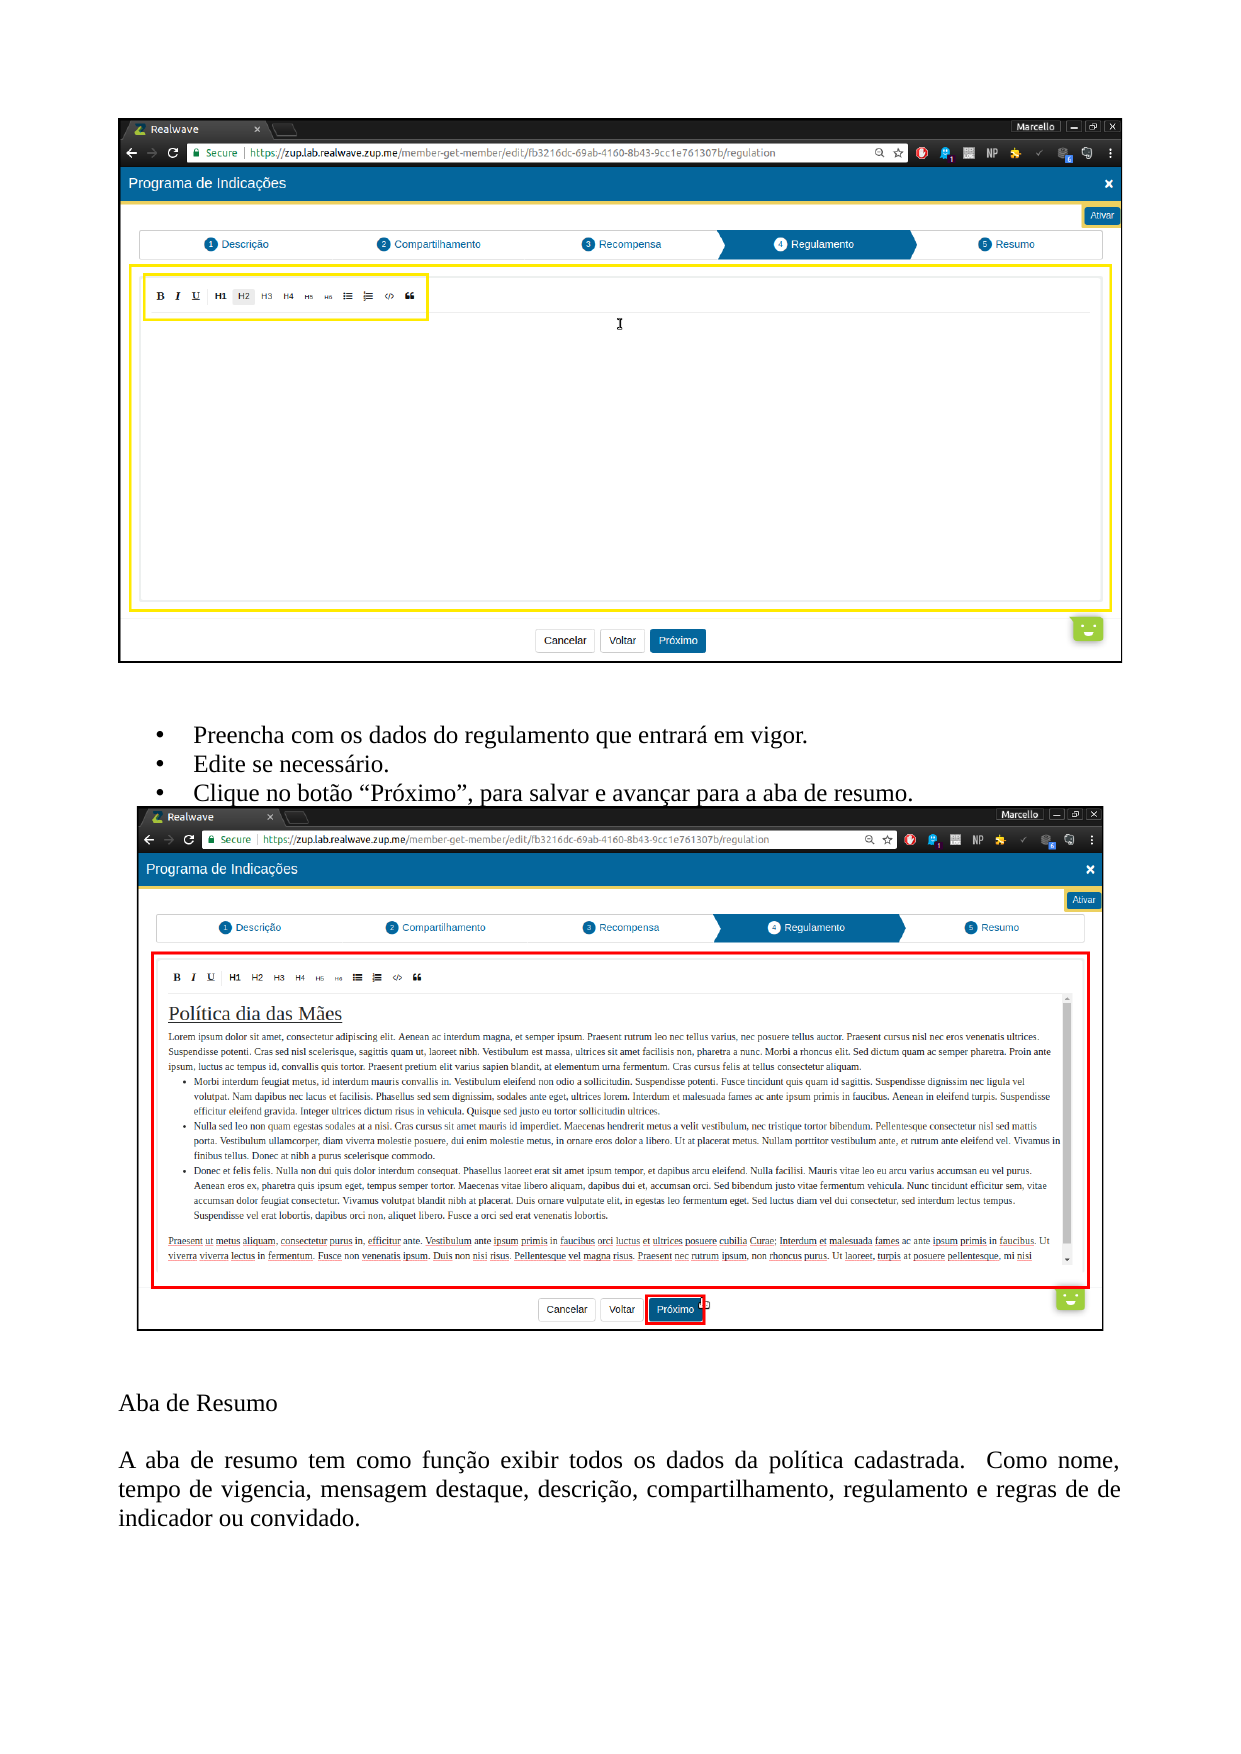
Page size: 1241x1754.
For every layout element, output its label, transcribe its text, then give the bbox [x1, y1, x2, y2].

picture [136, 806, 1104, 1331]
list Preencha com os dados do regulamento que entrará em vigor. [156, 720, 1122, 749]
text A aba de resumo tem como função exibir todos os dados da política cadastrada. Como nome, tempo de vigencia, mensagem destaque, descrição, compartilhamento, regulamento e regras de de indicador ou convidado. [118, 1446, 1122, 1532]
list Edite se necessário. [156, 749, 1122, 778]
list Clique no botão “Próximo”, para salvar e avançar para a aba de resumo. [156, 778, 1122, 806]
picture [118, 118, 1123, 663]
text Aba de Resumo [118, 1388, 1122, 1417]
